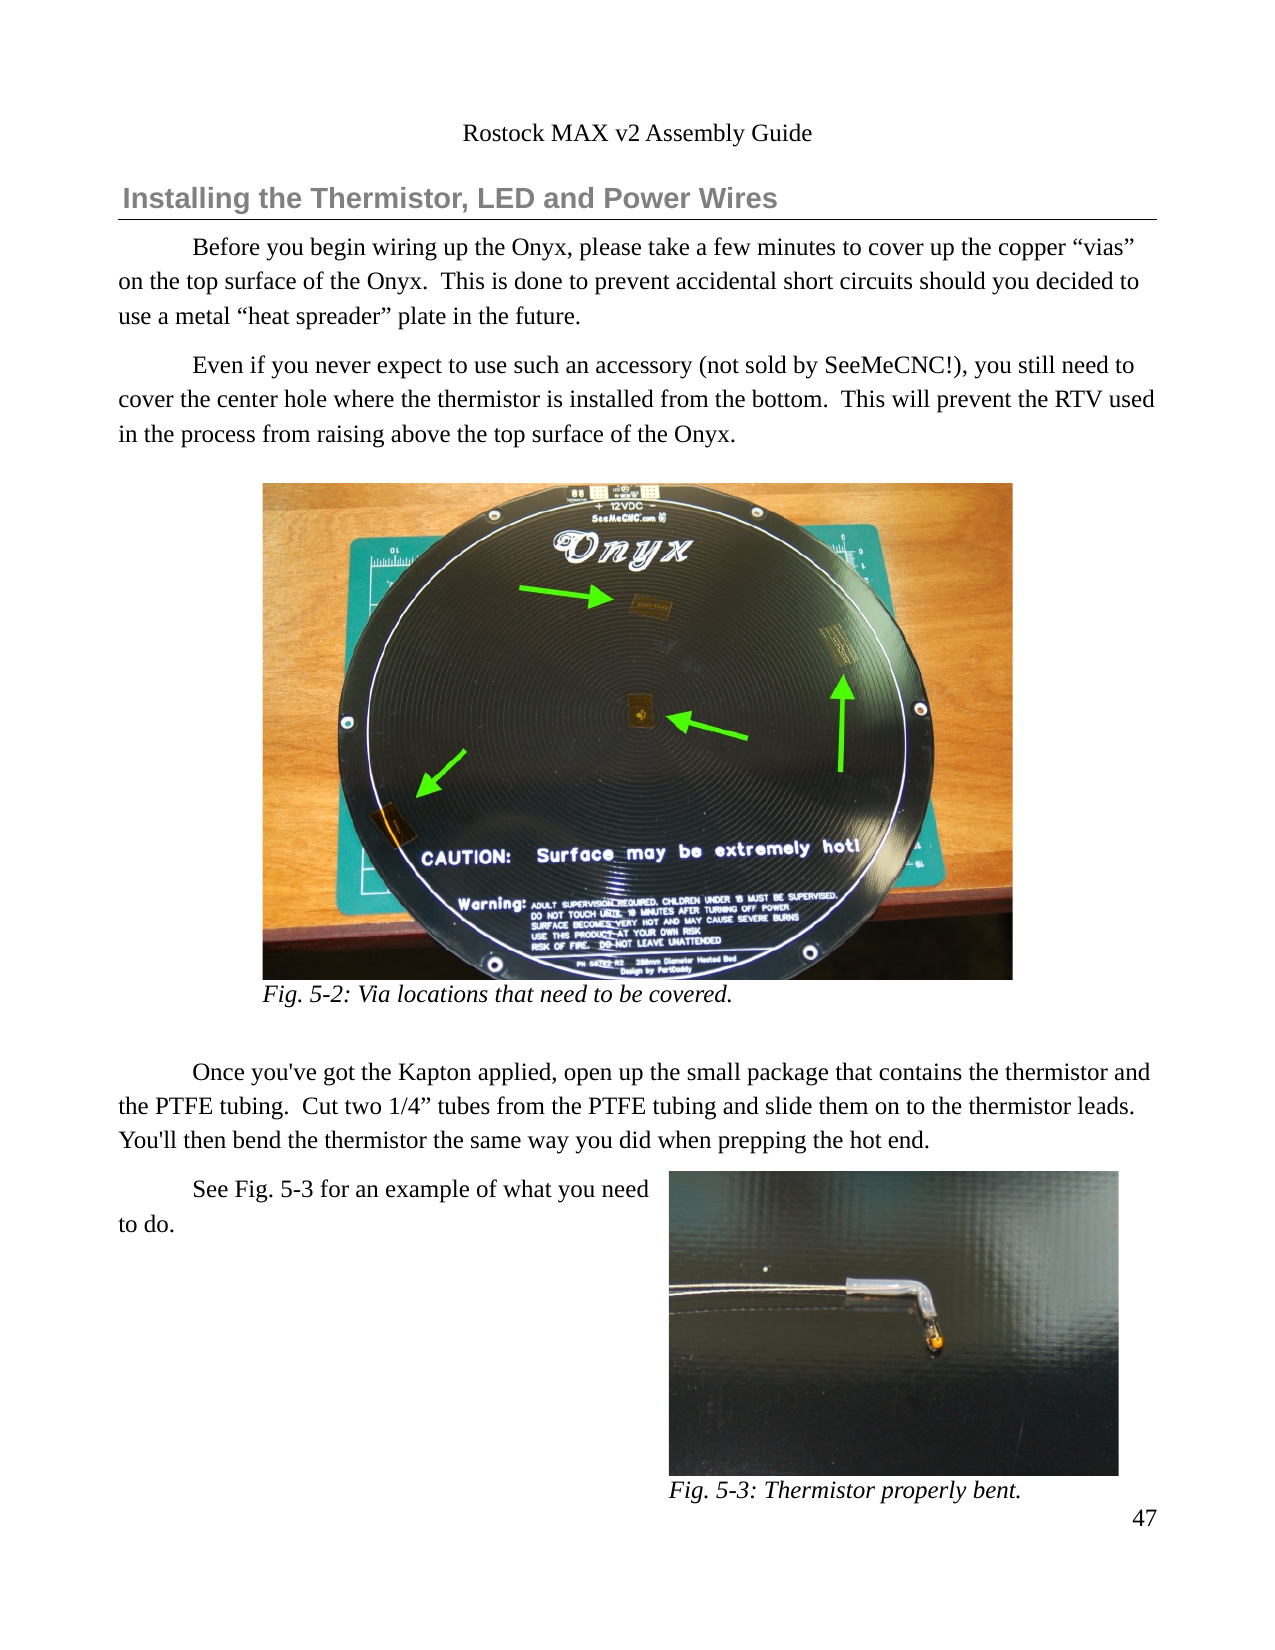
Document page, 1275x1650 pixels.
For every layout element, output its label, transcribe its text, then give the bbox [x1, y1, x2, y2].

text [262, 471, 1012, 483]
text [669, 1158, 1119, 1171]
text See Fig. 5-3 for an example of what you need to do. [118, 1174, 668, 1238]
picture [668, 1171, 1119, 1476]
text Fig. 5-2: Via locations that need to be covered. [262, 980, 1012, 1008]
text Before you begin wiring up the Onyx, please take a few minutes to cover up the copper “vias” on the top surface of the Onyx. This is done to prevent accidental short circuits should you decided to use a metal “heat spreader” plate in the future. [118, 232, 1157, 329]
text Fig. 5-3: Thermistor properly bent. [669, 1476, 1119, 1504]
subtitle Installing the Thermistor, LED and Power Wires [118, 177, 1157, 219]
text [1119, 1174, 1157, 1238]
text Even if you never expect to use such an accessory (not sold by SeeMeCNC!), you still need to cover the center hole where the thermistor is installed from the bottom. This will prevent the RTV used in the process from raising above the top surface of the Onyx. [118, 350, 1157, 447]
picture [262, 483, 1013, 980]
text Once you've got the Kapton applied, open up the small package that contains the thermistor and the PTFE tubing. Cut two 1/4” tubes from the PTFE tubing and slide them on to the thermistor leads. You'll then bend the thermistor the same way you did when prepping the hot end. [118, 1057, 1157, 1154]
